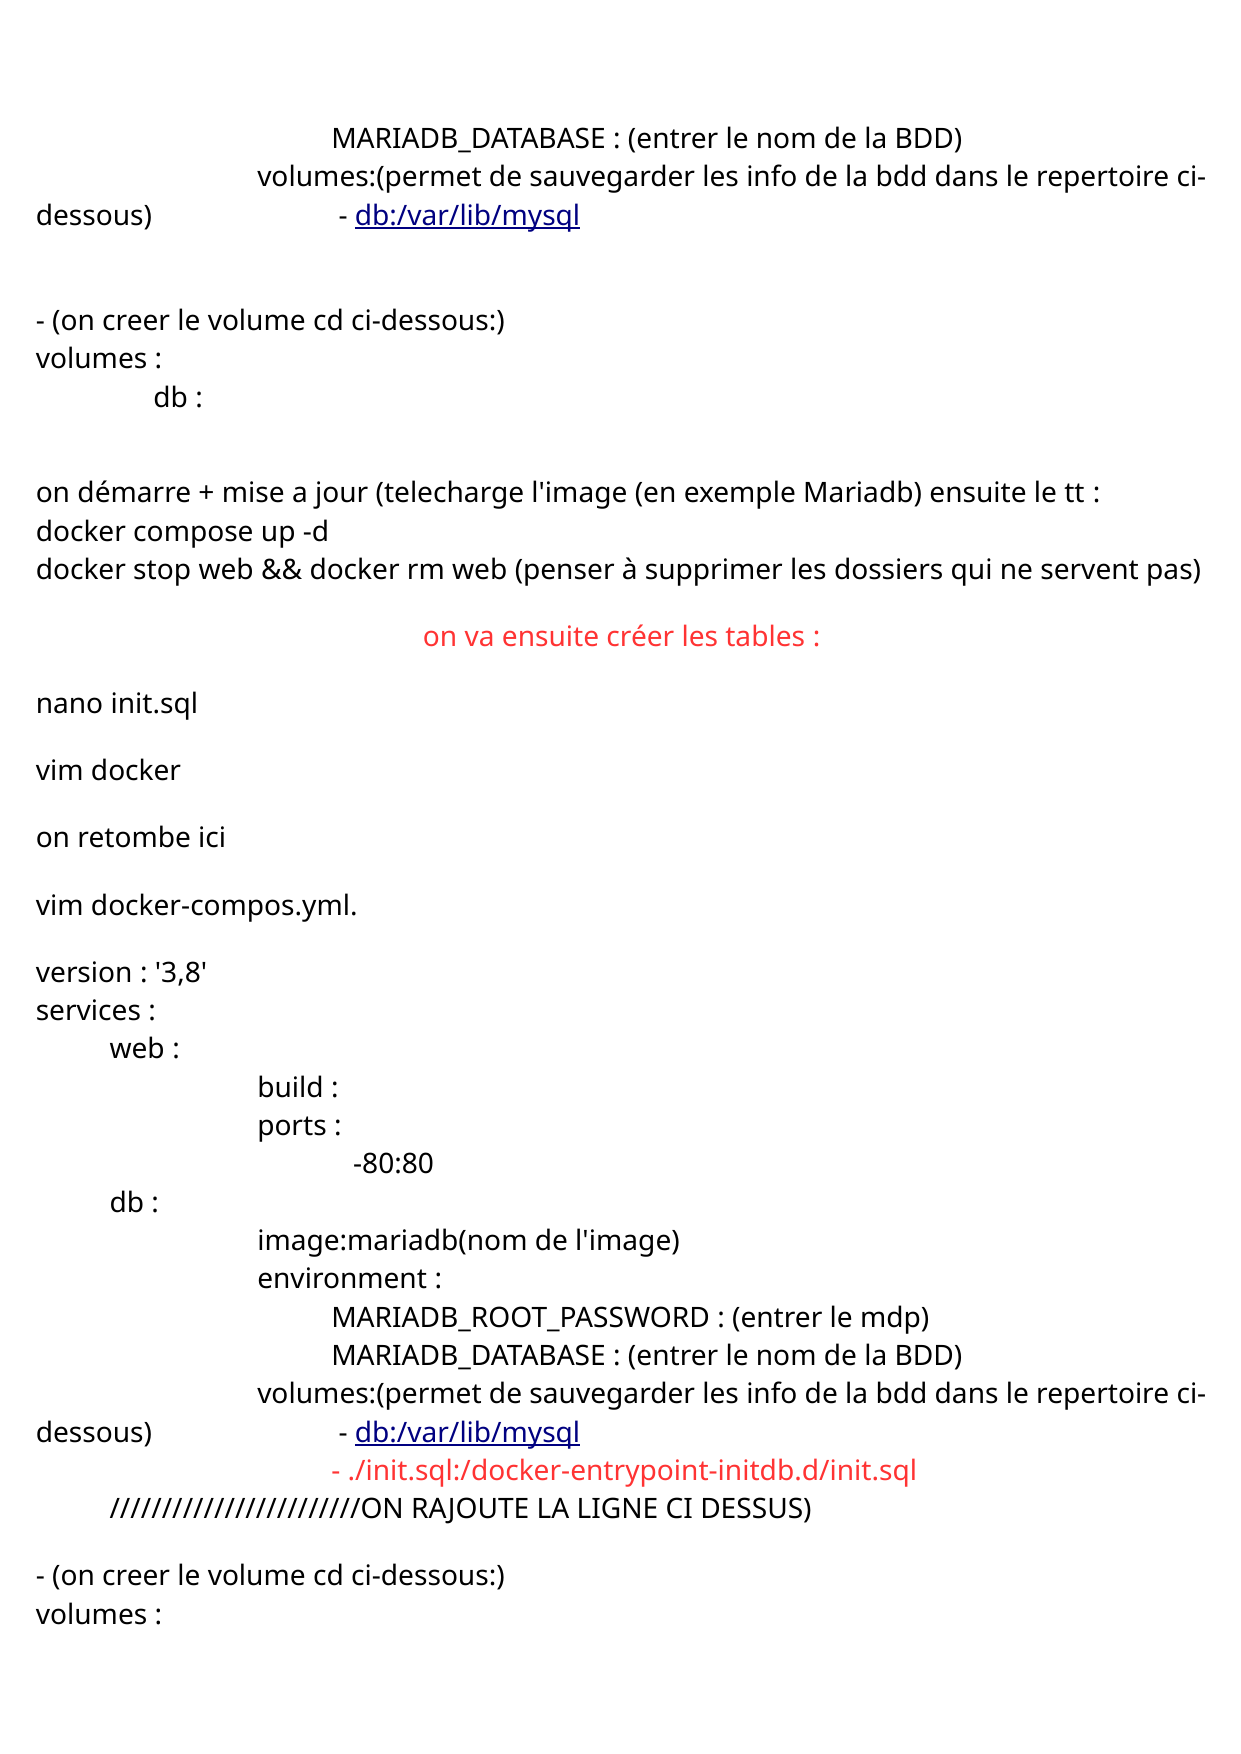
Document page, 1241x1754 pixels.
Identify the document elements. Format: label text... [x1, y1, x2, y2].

text environment : [36, 1258, 1207, 1297]
text build : [36, 1067, 1207, 1105]
text volumes:(permet de sauvegarder les info de la bdd dans le repertoire ci-dessous) - db:/var/lib/mysql [36, 1373, 1207, 1450]
text db : [36, 377, 1207, 415]
text - (on creer le volume cd ci-dessous:) [36, 300, 1207, 338]
text volumes : [36, 1594, 1207, 1632]
text version : '3,8' [36, 952, 1207, 990]
text vim docker-compos.yml. [36, 885, 1207, 923]
text -80:80 [36, 1143, 1207, 1182]
text nano init.sql [36, 683, 1207, 722]
text vim docker [36, 751, 1207, 789]
text ports : [36, 1105, 1207, 1143]
text - ./init.sql:/docker-entrypoint-initdb.d/init.sql [36, 1450, 1207, 1488]
text image:mariadb(nom de l'image) [36, 1220, 1207, 1258]
text services : [36, 990, 1207, 1028]
text ////////////////////////ON RAJOUTE LA LIGNE CI DESSUS) [36, 1488, 1207, 1527]
text volumes : [36, 338, 1207, 377]
text on retombe ici [36, 818, 1207, 856]
text docker stop web && docker rm web (penser à supprimer les dossiers qui ne servent pas) [36, 549, 1207, 588]
text on démarre + mise a jour (telecharge l'image (en exemple Mariadb) ensuite le tt : [36, 473, 1207, 511]
text web : [36, 1028, 1207, 1067]
text docker compose up -d [36, 511, 1207, 549]
text MARIADB_DATABASE : (entrer le nom de la BDD) [36, 118, 1207, 156]
text MARIADB_DATABASE : (entrer le nom de la BDD) [36, 1335, 1207, 1373]
text volumes:(permet de sauvegarder les info de la bdd dans le repertoire ci-dessous) - db:/var/lib/mysql [36, 156, 1207, 233]
text - (on creer le volume cd ci-dessous:) [36, 1556, 1207, 1594]
text db : [36, 1182, 1207, 1220]
text on va ensuite créer les tables : [36, 616, 1207, 655]
text MARIADB_ROOT_PASSWORD : (entrer le mdp) [36, 1297, 1207, 1335]
